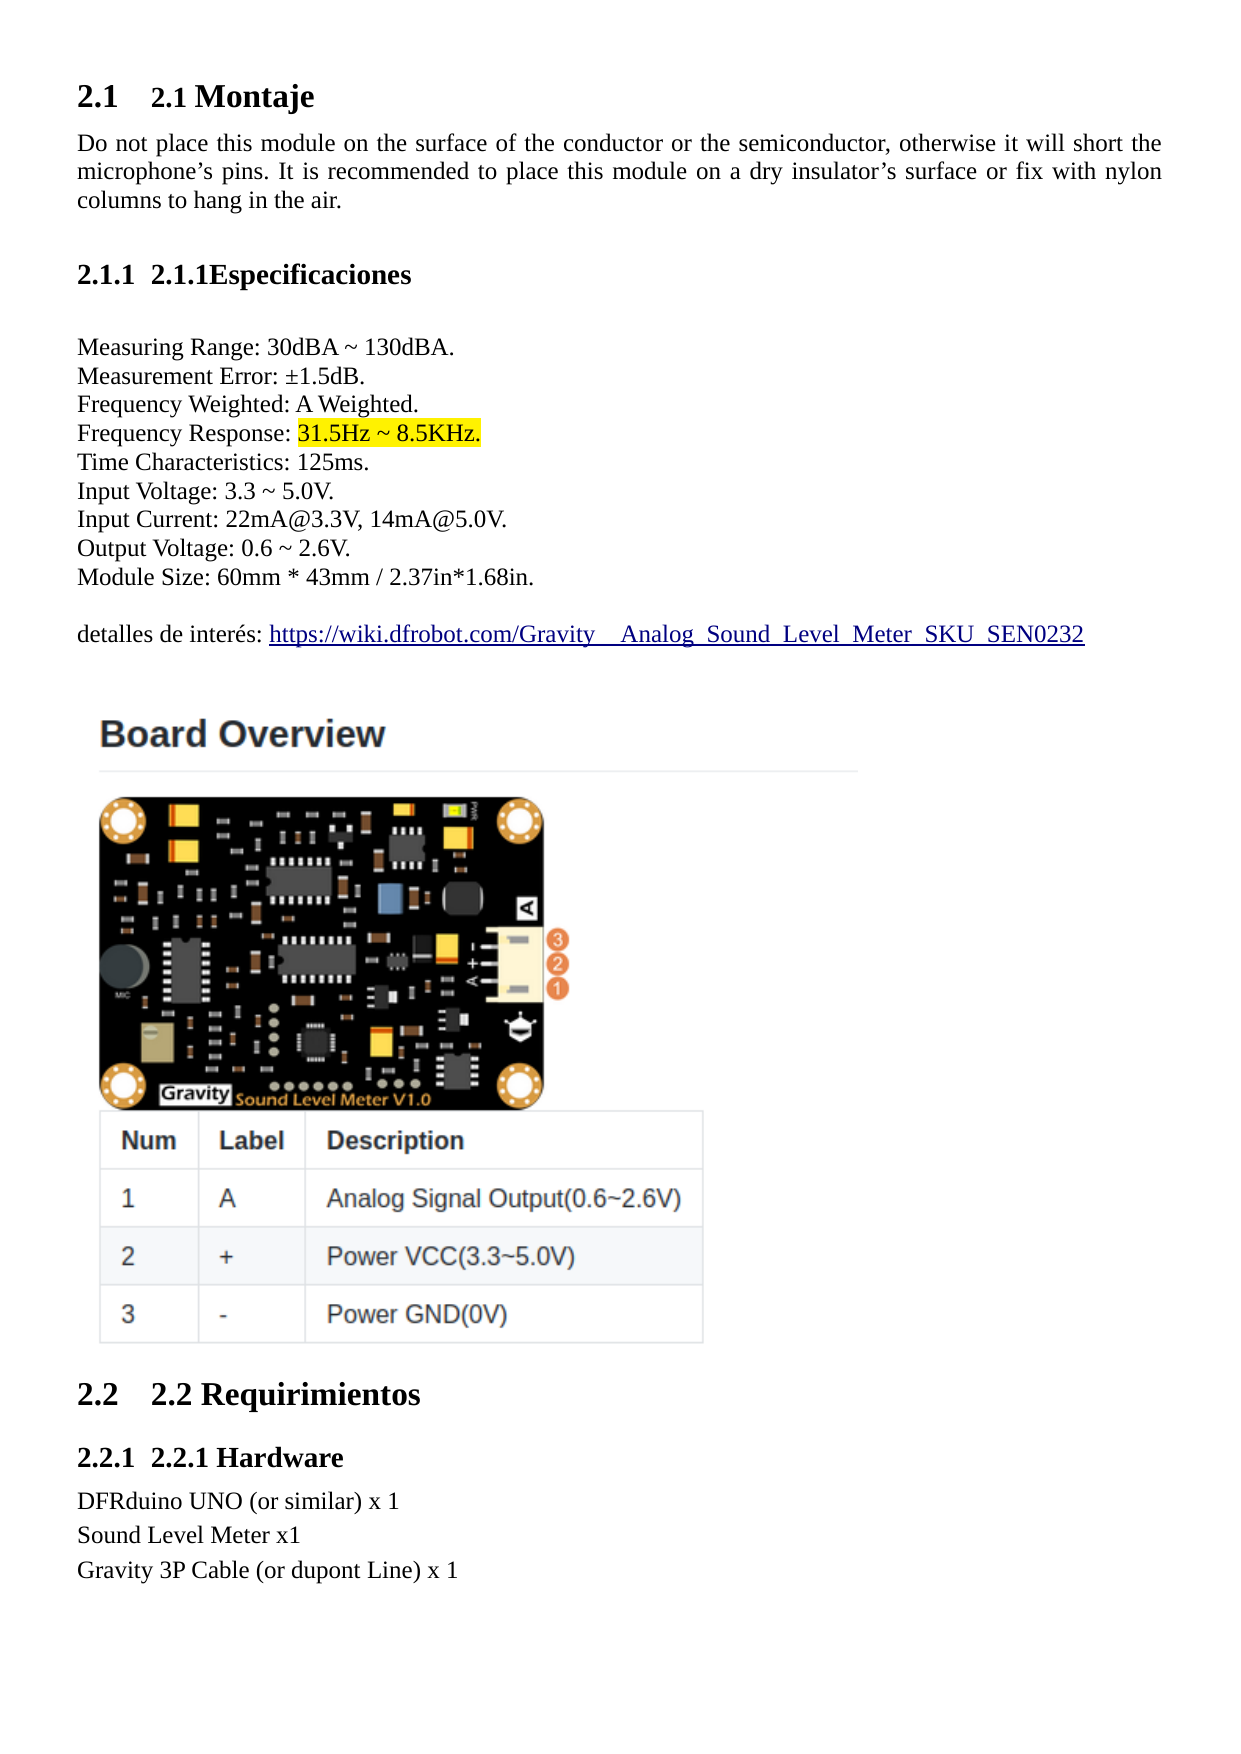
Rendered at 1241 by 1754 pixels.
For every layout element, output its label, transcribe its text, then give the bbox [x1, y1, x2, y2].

text DFRduino UNO (or similar) x 1 [77, 1486, 1163, 1515]
text Frequency Weighted: A Weighted. [77, 389, 1163, 418]
subtitle 2.1.1Especificaciones [77, 257, 1163, 291]
text Input Current: 22mA@3.3V, 14mA@5.0V. [77, 504, 1163, 533]
subtitle 2.1 Montaje [77, 77, 1163, 115]
text Measuring Range: 30dBA ~ 130dBA. [77, 332, 1163, 361]
text Time Characteristics: 125ms. [77, 447, 1163, 476]
text Gravity 3P Cable (or dupont Line) x 1 [77, 1555, 1163, 1584]
text Frequency Response: 31.5Hz ~ 8.5KHz. [77, 418, 1163, 447]
subtitle 2.2 Requirimientos [77, 1374, 1163, 1413]
subtitle 2.2.1 Hardware [77, 1440, 1163, 1473]
text Output Voltage: 0.6 ~ 2.6V. [77, 533, 1163, 562]
text Do not place this module on the surface of the conductor or the semiconductor, otherwise it will short the microphone’s pins. It is recommended to place this module on a dry insulator’s surface or fix with nylon columns to hang in the air. [77, 128, 1163, 214]
text Module Size: 60mm * 43mm / 2.37in*1.68in. [77, 562, 1163, 591]
text detalles de interés: https://wiki.dfrobot.com/Gravity__Analog_Sound_Level_Meter_SKU_SEN0232 [77, 619, 1163, 648]
text Input Voltage: 3.3 ~ 5.0V. [77, 476, 1163, 504]
picture [76, 705, 858, 1350]
text Sound Level Meter x1 [77, 1520, 1163, 1549]
text Measurement Error: ±1.5dB. [77, 361, 1163, 389]
